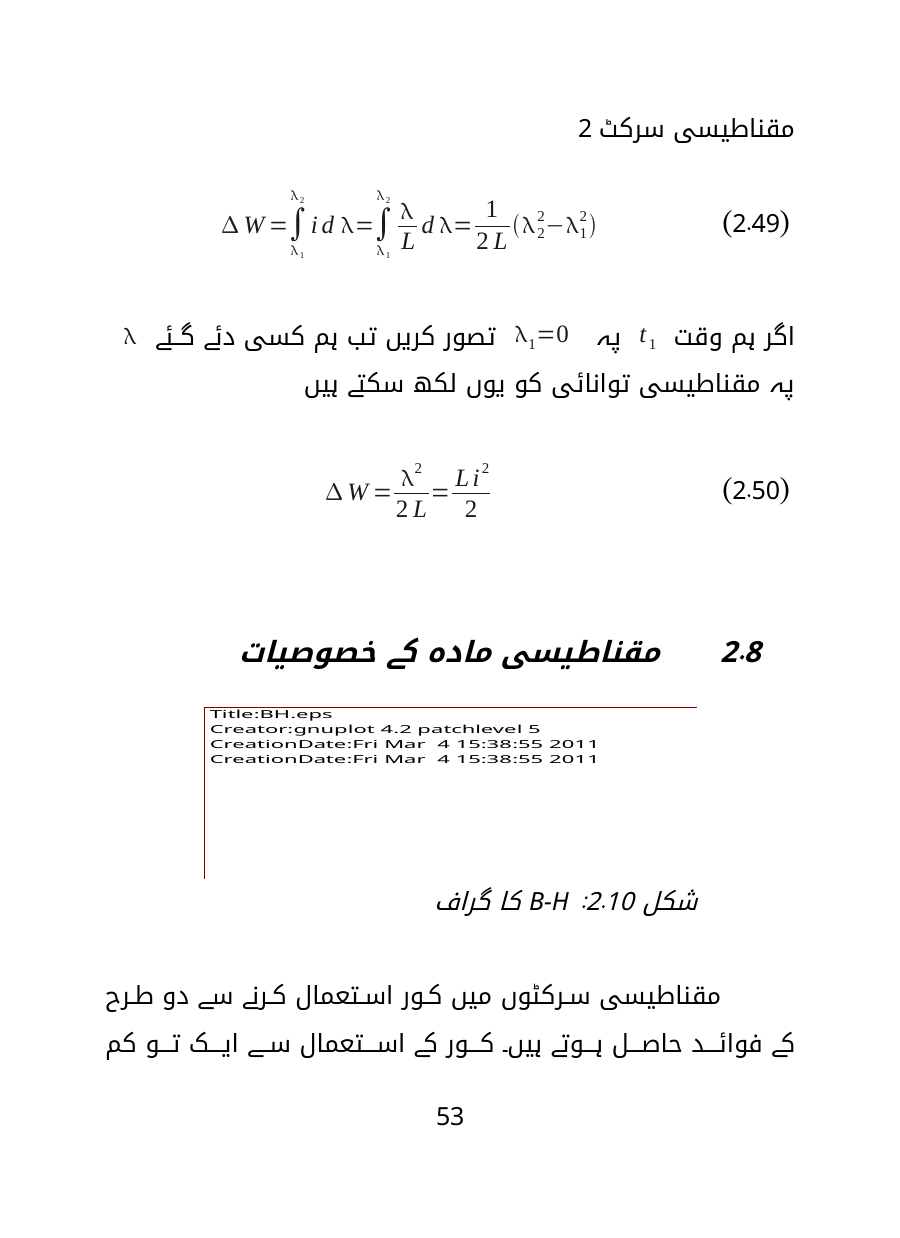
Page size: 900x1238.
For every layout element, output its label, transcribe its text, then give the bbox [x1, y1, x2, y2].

text شکل 2.10: B-H کا گراف [203, 706, 697, 926]
text مقناطیسی سرکٹوں میں کور استعمال کرنے سے دو طرح کے فوائد حاصل ہوتے ہیں۔ کور کے استعمال سے ایک تو کم مقناطیسی دباؤ سے زیادہ فلکس پیدا کی جا سکتی ہے اور دوسرا، مقناطیسی رو کو اپنی مرضی کے راستوں پابند کیا جاسکتا ہے۔ ٹرانسفارمروں میں کور کو استعمال کر کے مقناطیسی رو کو اِس طرح پابند کیا جاتا ہے کہ جو مقناطیسی رو ایک کائل سے گزرتا ہے، وہی مقناطیسی رو، سارا کا سارا، باقی کائلوں سے بھی گزرتا ہے۔ موٹروں میں کور کو استعمال کرکے مقناطیسی رو کو یوں گزارا جاتا ہے کہ زیادہ سے زیادہ طاقت پیدا ہو۔ [105, 973, 795, 1067]
subtitle مقناطیسی مادہ کے خصوصیات [105, 626, 720, 681]
table_header (2.49) [705, 183, 795, 279]
table_header [105, 454, 703, 541]
text اگر ہم وقتپہ تصور کریں تب ہم کسی دئے گئےپہ مقناطیسی توانائی کو یوں لکھ سکتے ہیں [105, 313, 795, 408]
table_header [105, 183, 704, 279]
table_header (2.50) [703, 454, 795, 541]
